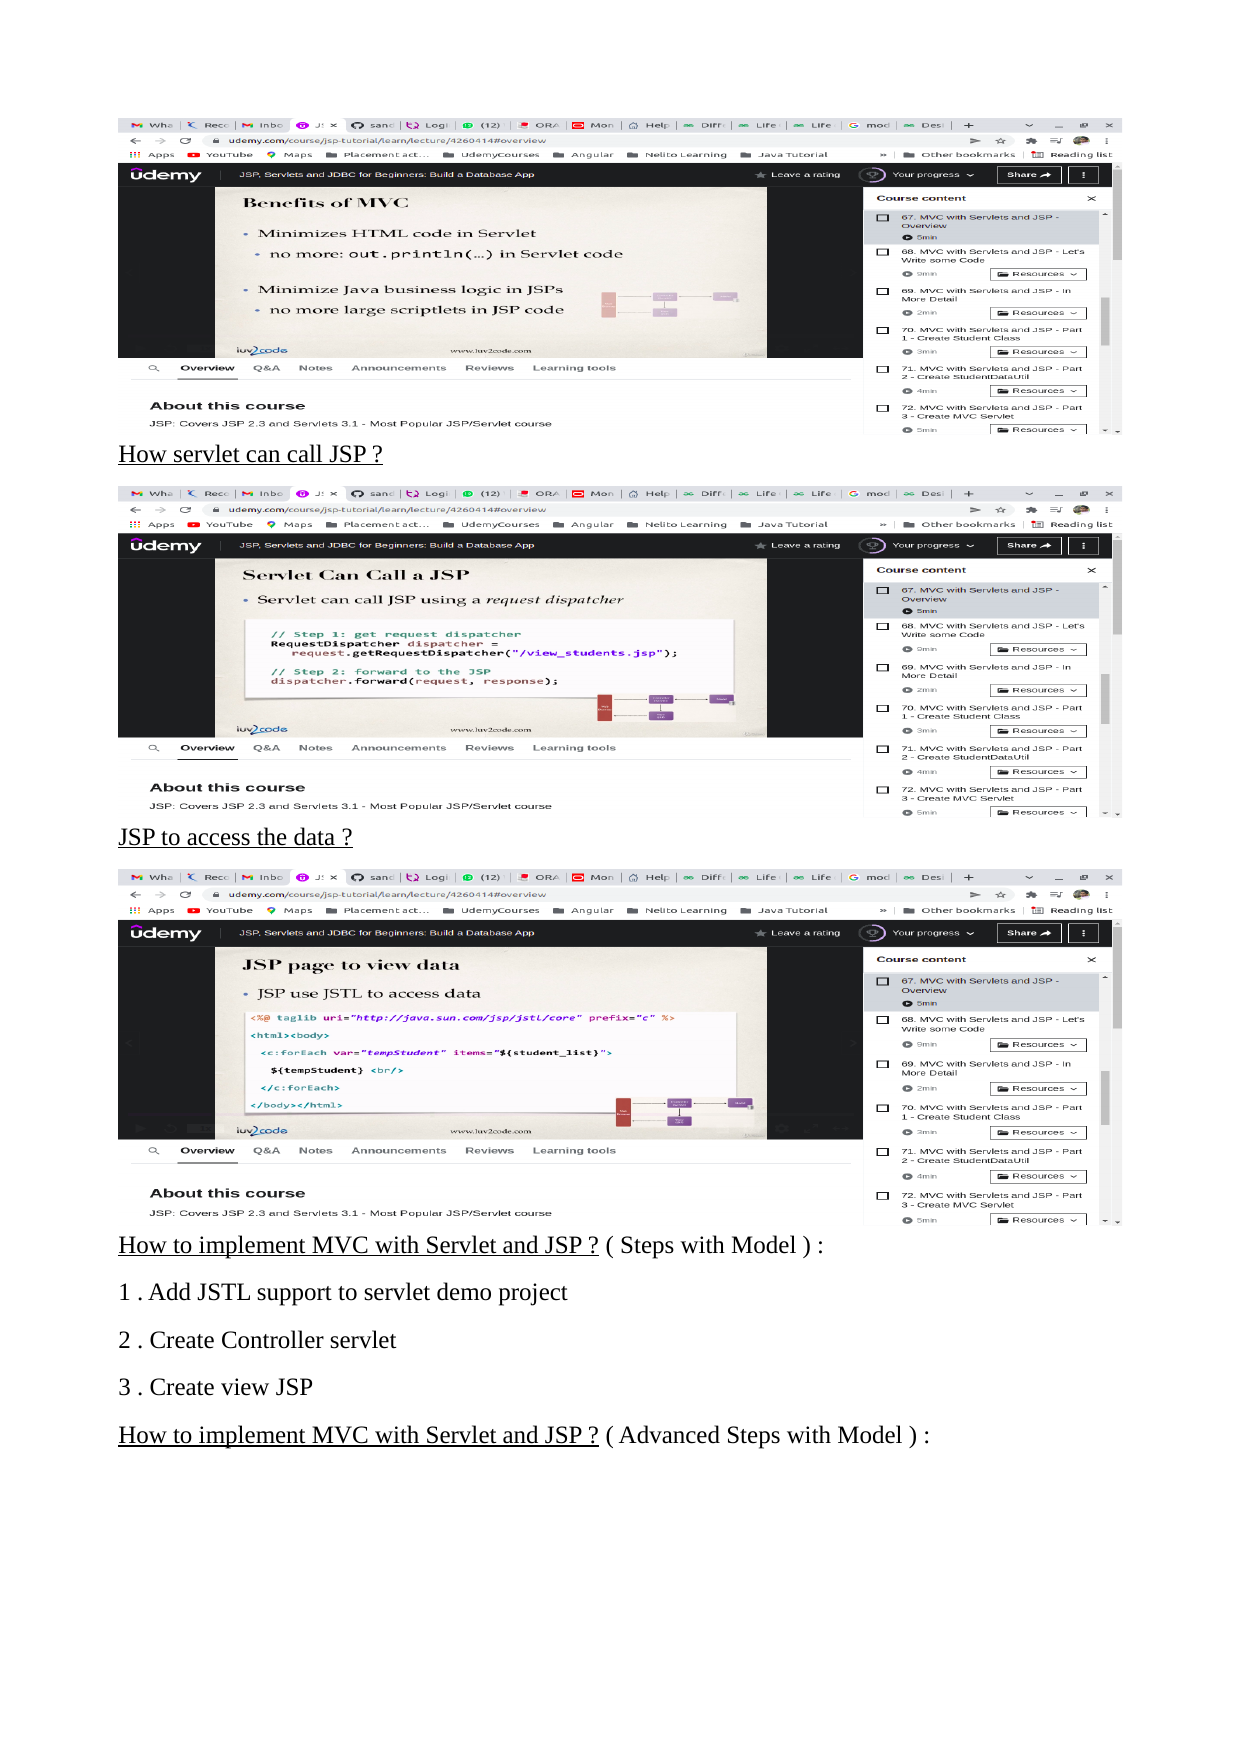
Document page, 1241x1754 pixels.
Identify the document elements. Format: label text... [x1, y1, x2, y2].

text 3 . Create view JSP [118, 1372, 1122, 1401]
picture [118, 118, 1123, 435]
picture [118, 869, 1123, 1226]
text How to implement MVC with Servlet and JSP ? ( Steps with Model ) : [118, 1226, 1122, 1258]
text How servlet can call JSP ? [118, 435, 1122, 467]
text JSP to access the data ? [118, 818, 1122, 850]
text How to implement MVC with Servlet and JSP ? ( Advanced Steps with Model ) : [118, 1420, 1122, 1449]
text 1 . Add JSTL support to servlet demo project [118, 1277, 1122, 1306]
text 2 . Create Controller servlet [118, 1325, 1122, 1354]
picture [118, 486, 1123, 818]
